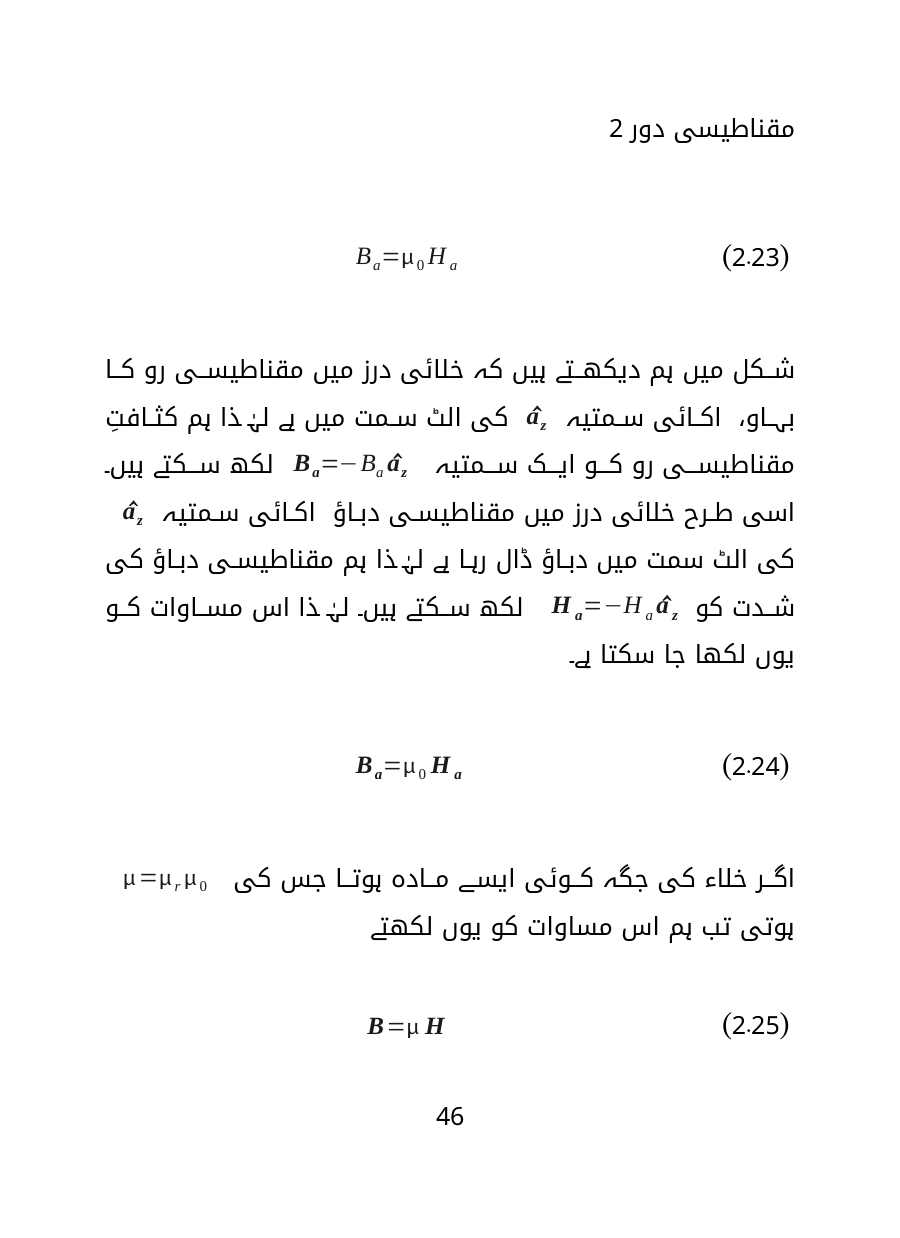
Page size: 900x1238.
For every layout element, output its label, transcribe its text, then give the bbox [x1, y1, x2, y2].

table_header (2.25) [697, 997, 795, 1068]
text اگر خلاء کی جگہ کوئی ایسے مادہ ہوتا جس کی ہوتی تب ہم اس مساوات کو یوں لکھتے [105, 856, 795, 950]
table_header [105, 738, 702, 809]
table_header [105, 997, 697, 1068]
table_header [105, 229, 699, 300]
text شکل میں ہم دیکھتے ہیں کہ خلائی درز میں مقناطیسی رو کا بہاو، اکائی سمتیہکی الٹ سمت میں ہے لہٰذا ہم کثافتِ مقناطیسی رو کو ایک سمتیہ لکھ سکتے ہیں۔ اسی طرح خلائی درز میں مقناطیسی دباؤ اکائی سمتیہکی الٹ سمت میں دباؤ ڈال رہا ہے لہٰذا ہم مقناطیسی دباؤ کی شدت کو لکھ سکتے ہیں۔ لہٰذا اس مساوات کو یوں لکھا جا سکتا ہے۔ [105, 347, 795, 679]
table_header (2.23) [699, 229, 795, 300]
table_header (2.24) [702, 738, 795, 809]
